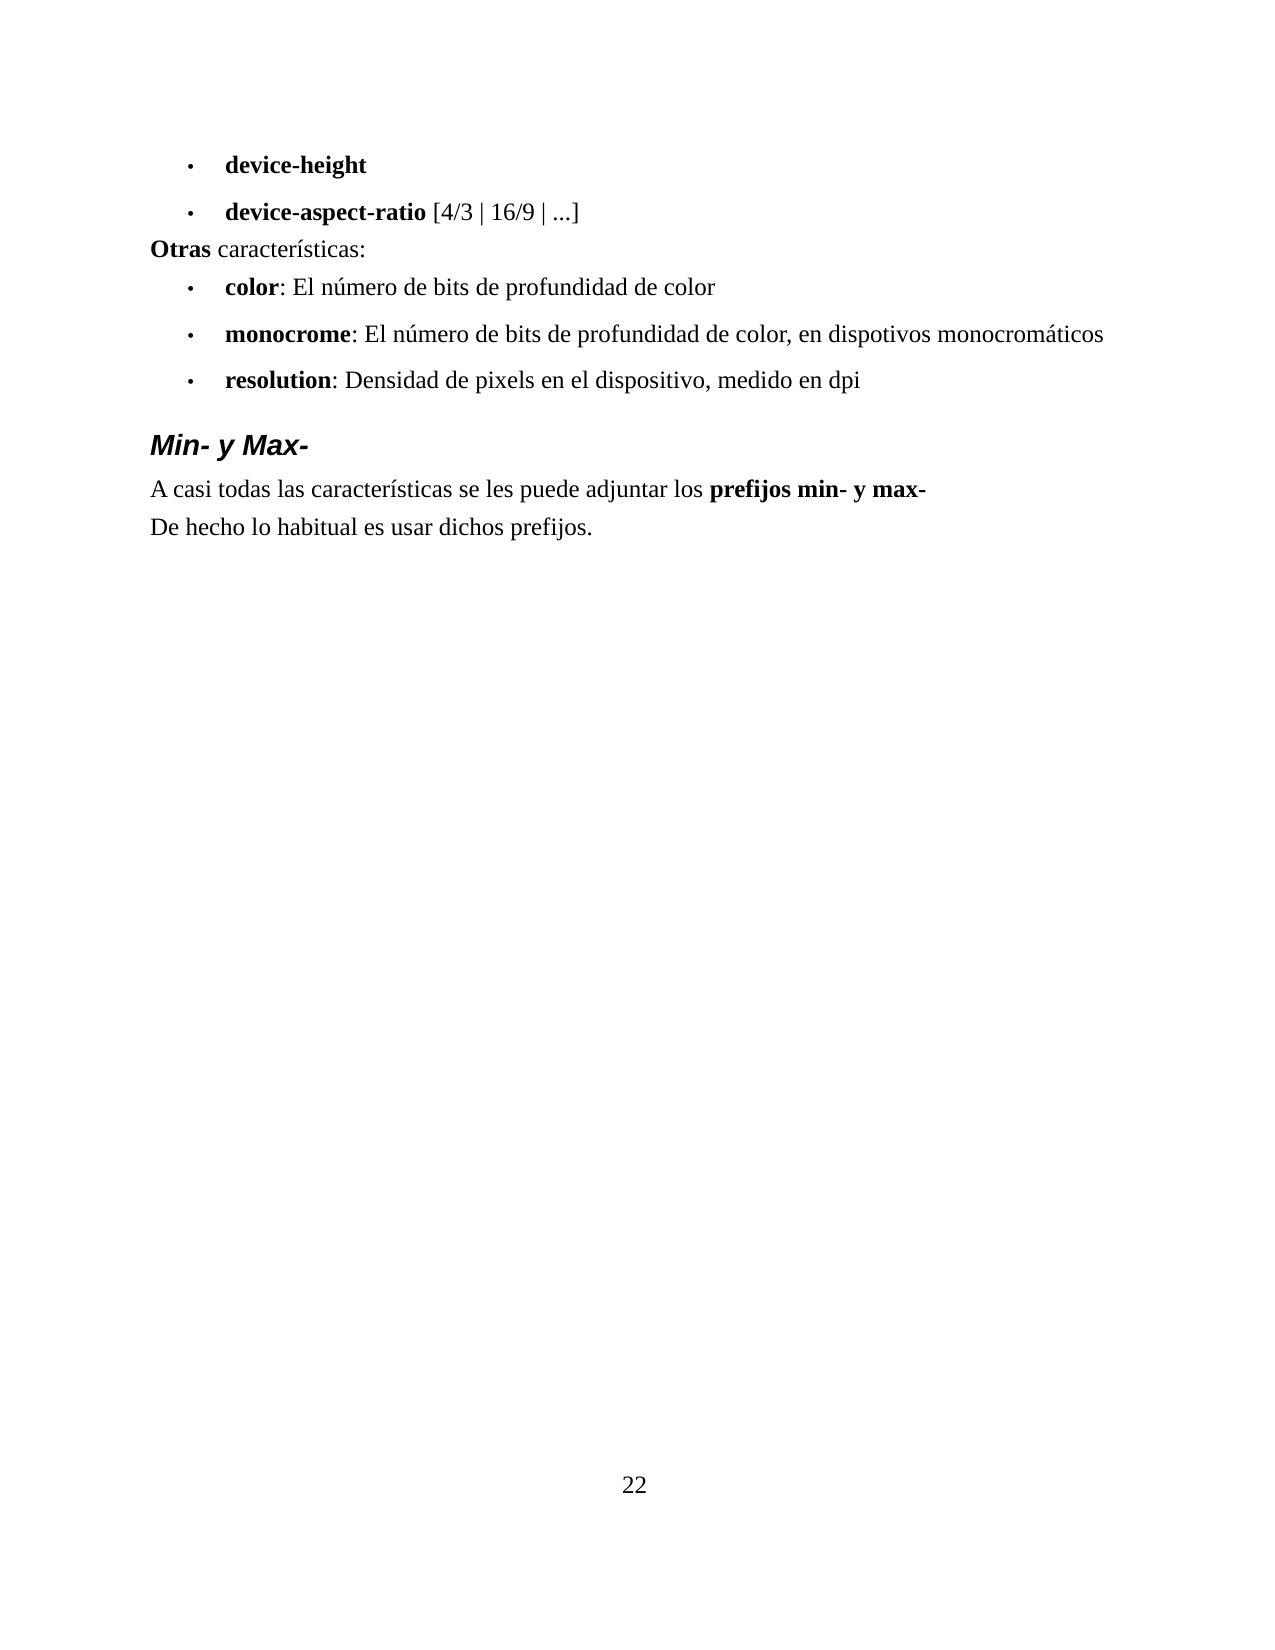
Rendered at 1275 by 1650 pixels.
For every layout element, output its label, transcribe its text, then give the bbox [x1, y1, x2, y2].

subtitle Min- y Max- [150, 428, 1125, 462]
list color: El número de bits de profundidad de color [187, 272, 1125, 301]
text Otras características: [150, 234, 1125, 263]
list monocrome: El número de bits de profundidad de color, en dispotivos monocromáticos [187, 319, 1125, 347]
list resolution: Densidad de pixels en el dispositivo, medido en dpi [187, 365, 1125, 394]
list device-height [187, 150, 1125, 179]
text A casi todas las características se les puede adjuntar los prefijos min- y max- [150, 474, 1125, 503]
text De hecho lo habitual es usar dichos prefijos. [150, 512, 1125, 541]
list device-aspect-ratio [4/3 | 16/9 | ...] [187, 197, 1125, 225]
